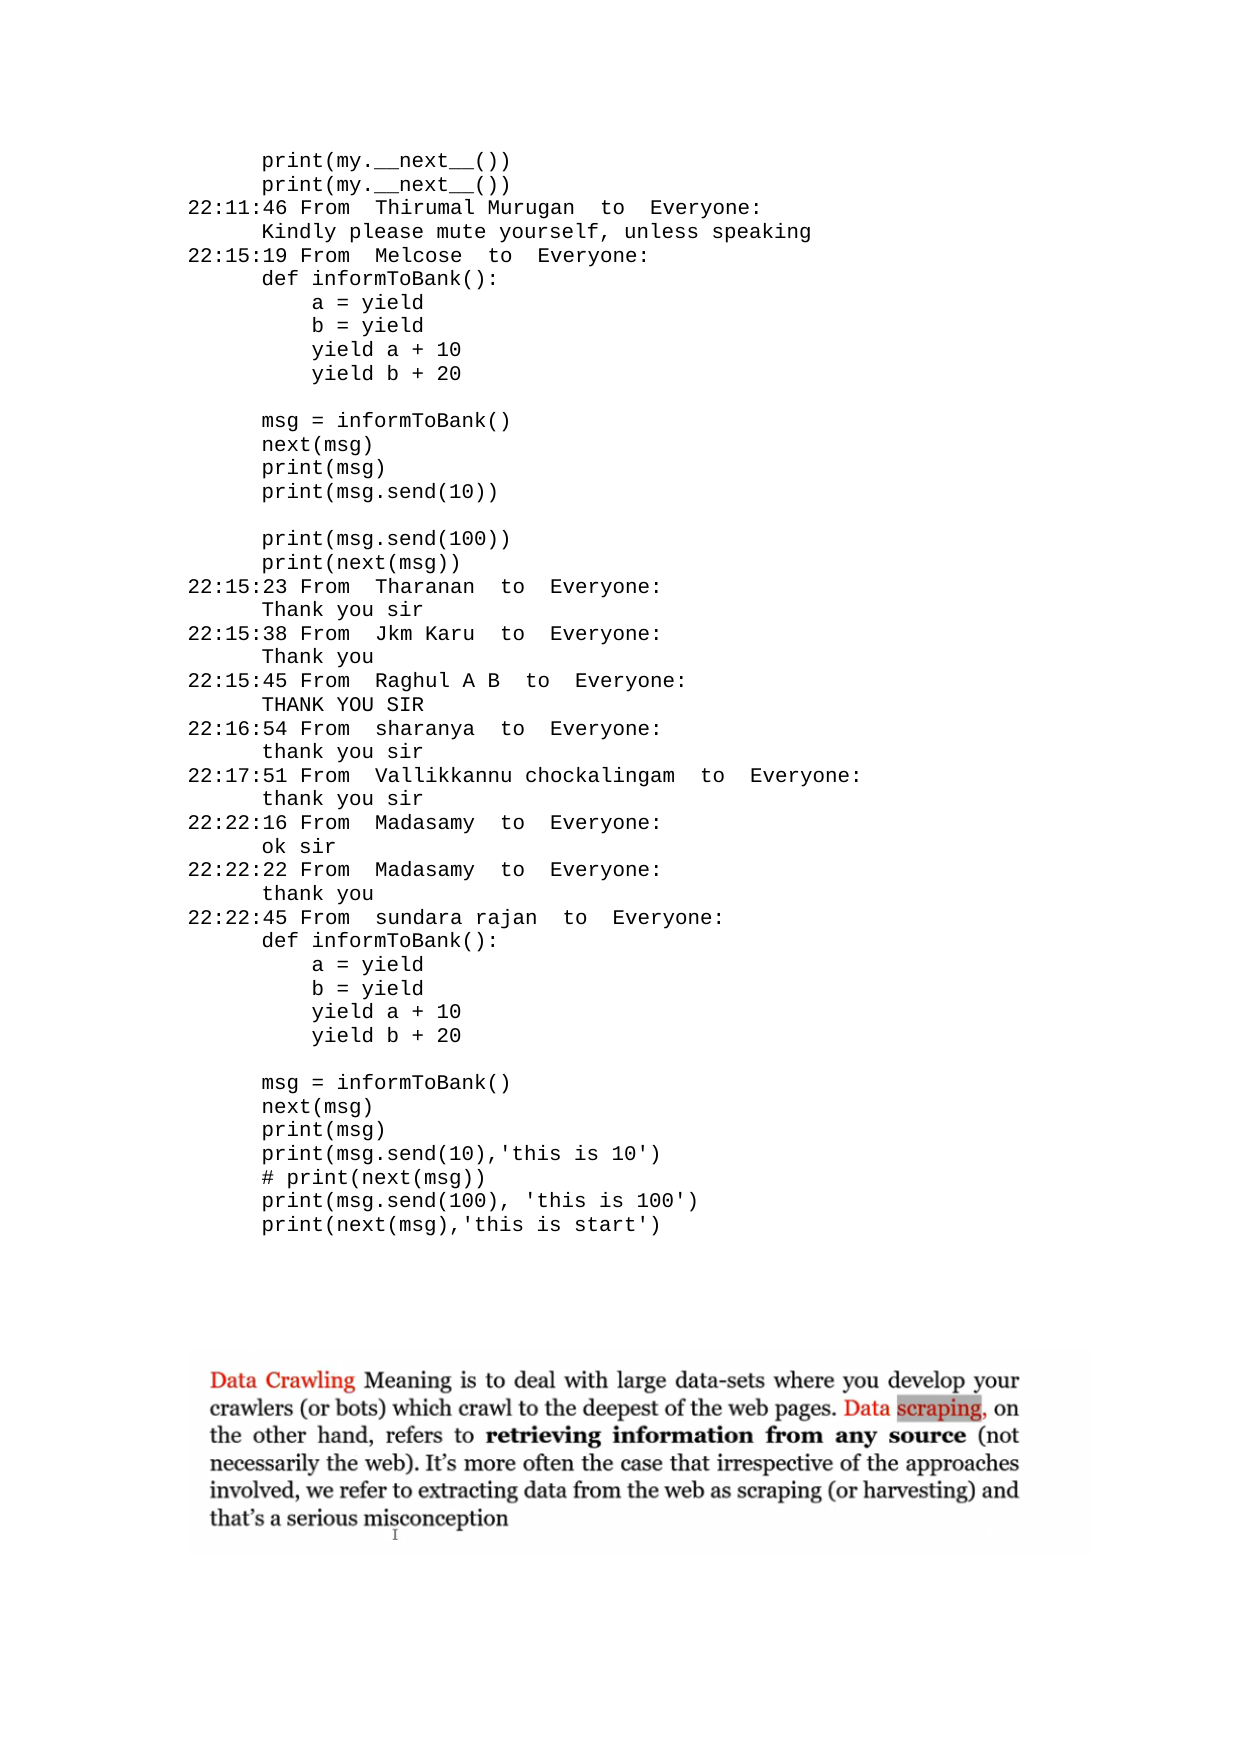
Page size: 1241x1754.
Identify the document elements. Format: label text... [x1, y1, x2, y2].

text 22:15:45 From Raghul A B to Everyone: [187, 670, 1090, 694]
text yield a + 10 [187, 339, 1090, 363]
text print(msg) [187, 1119, 1090, 1143]
text print(my.__next__()) [187, 174, 1090, 197]
text thank you sir [187, 788, 1090, 812]
picture [187, 1350, 1091, 1554]
text 22:22:22 From Madasamy to Everyone: [187, 859, 1090, 883]
text a = yield [187, 292, 1090, 316]
text print(msg.send(10)) [187, 481, 1090, 505]
text Thank you [187, 647, 1090, 670]
text print(msg.send(10),'this is 10') [187, 1143, 1090, 1167]
text print(next(msg)) [187, 552, 1090, 576]
text print(msg) [187, 457, 1090, 481]
text msg = informToBank() [187, 1072, 1090, 1096]
text next(msg) [187, 434, 1090, 457]
text ok sir [187, 836, 1090, 859]
text print(next(msg),'this is start') [187, 1214, 1090, 1238]
text b = yield [187, 316, 1090, 339]
text yield a + 10 [187, 1001, 1090, 1025]
text 22:22:45 From sundara rajan to Everyone: [187, 907, 1090, 930]
text def informToBank(): [187, 268, 1090, 292]
text Thank you sir [187, 599, 1090, 623]
text print(msg.send(100), 'this is 100') [187, 1190, 1090, 1214]
text Kindly please mute yourself, unless speaking [187, 221, 1090, 244]
text yield b + 20 [187, 363, 1090, 386]
text 22:11:46 From Thirumal Murugan to Everyone: [187, 197, 1090, 221]
text 22:15:19 From Melcose to Everyone: [187, 244, 1090, 268]
text yield b + 20 [187, 1025, 1090, 1048]
text # print(next(msg)) [187, 1167, 1090, 1190]
text def informToBank(): [187, 930, 1090, 954]
text a = yield [187, 954, 1090, 978]
text print(msg.send(100)) [187, 528, 1090, 552]
text msg = informToBank() [187, 410, 1090, 434]
text THANK YOU SIR [187, 694, 1090, 717]
text b = yield [187, 978, 1090, 1001]
text 22:17:51 From Vallikkannu chockalingam to Everyone: [187, 765, 1090, 788]
text thank you [187, 883, 1090, 907]
text 22:22:16 From Madasamy to Everyone: [187, 812, 1090, 836]
text print(my.__next__()) [187, 150, 1090, 174]
text 22:16:54 From sharanya to Everyone: [187, 717, 1090, 741]
text next(msg) [187, 1096, 1090, 1119]
text thank you sir [187, 741, 1090, 765]
text 22:15:23 From Tharanan to Everyone: [187, 576, 1090, 599]
text 22:15:38 From Jkm Karu to Everyone: [187, 623, 1090, 647]
